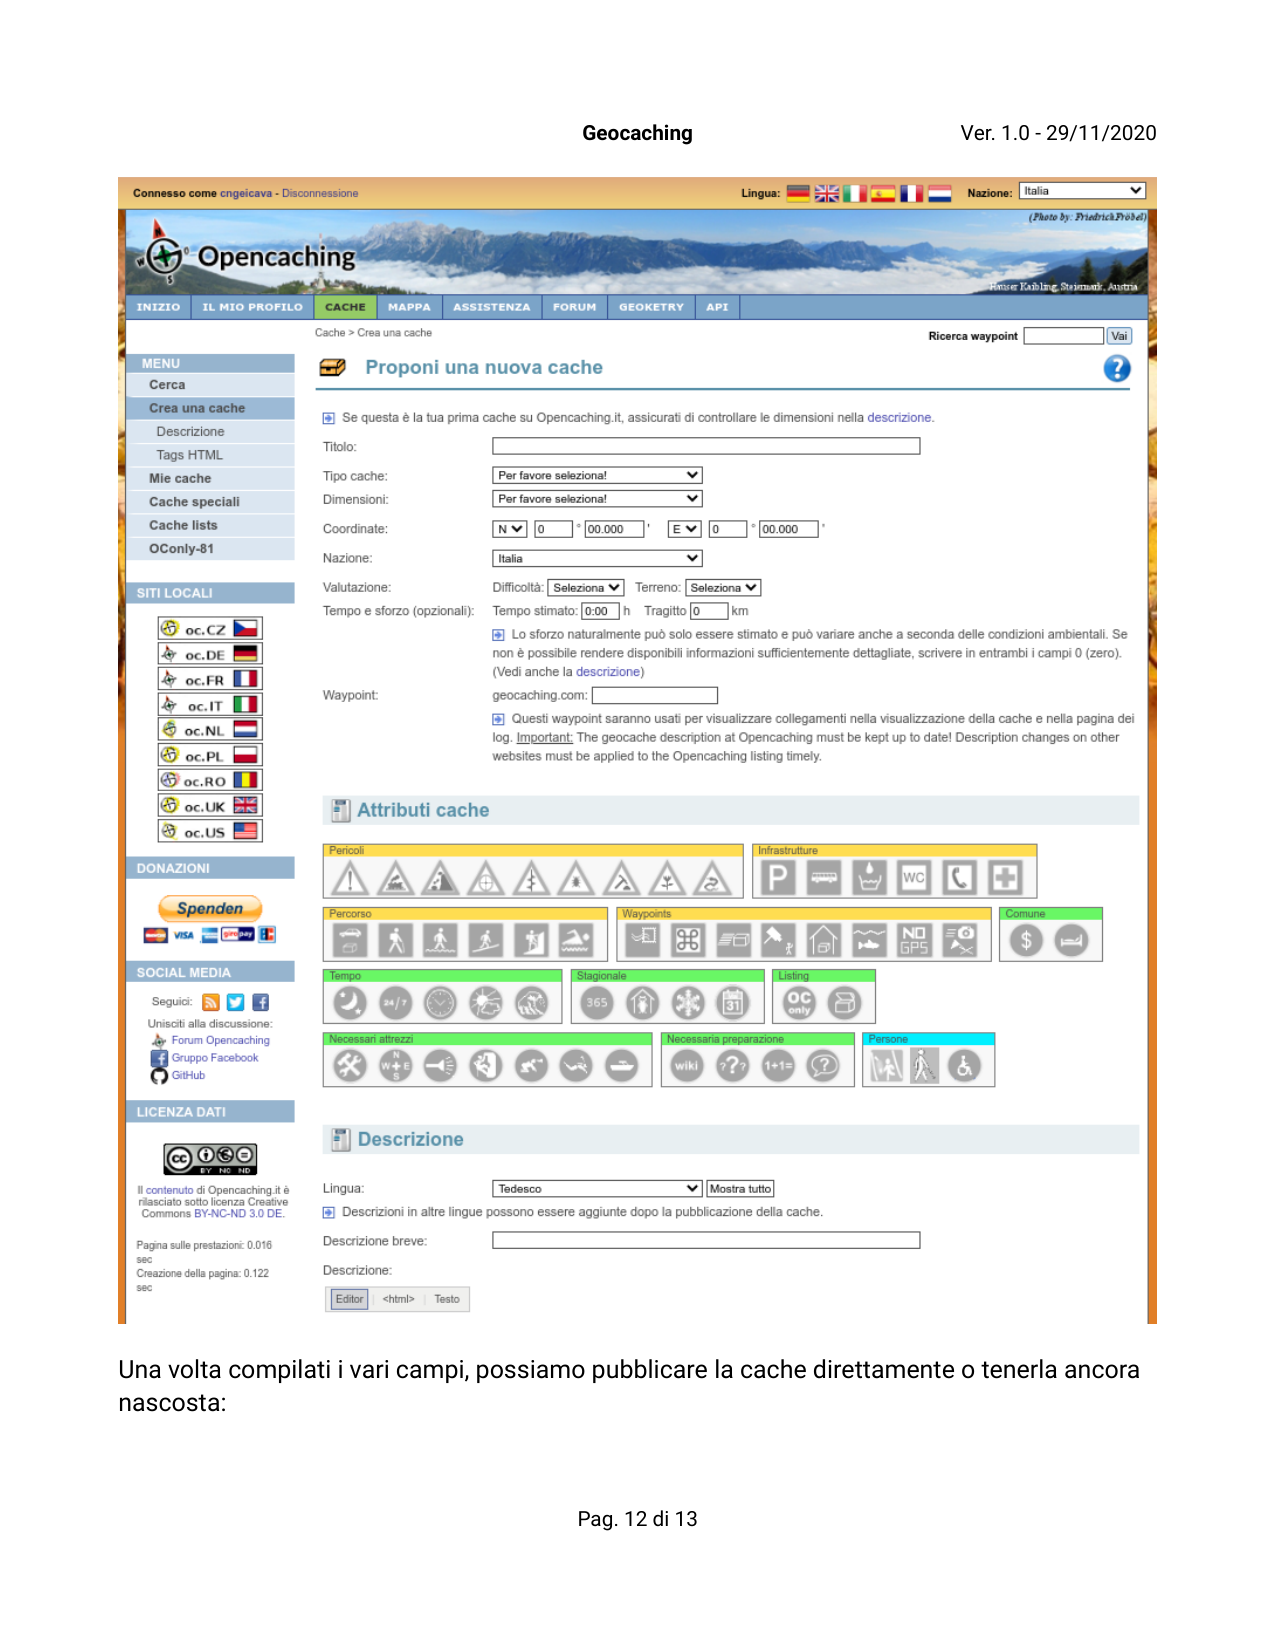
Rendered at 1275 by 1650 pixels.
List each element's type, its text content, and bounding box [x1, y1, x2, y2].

picture [118, 177, 1157, 1324]
text Una volta compilati i vari campi, possiamo pubblicare la cache direttamente o tenerla ancora nascosta: [118, 1352, 1157, 1418]
